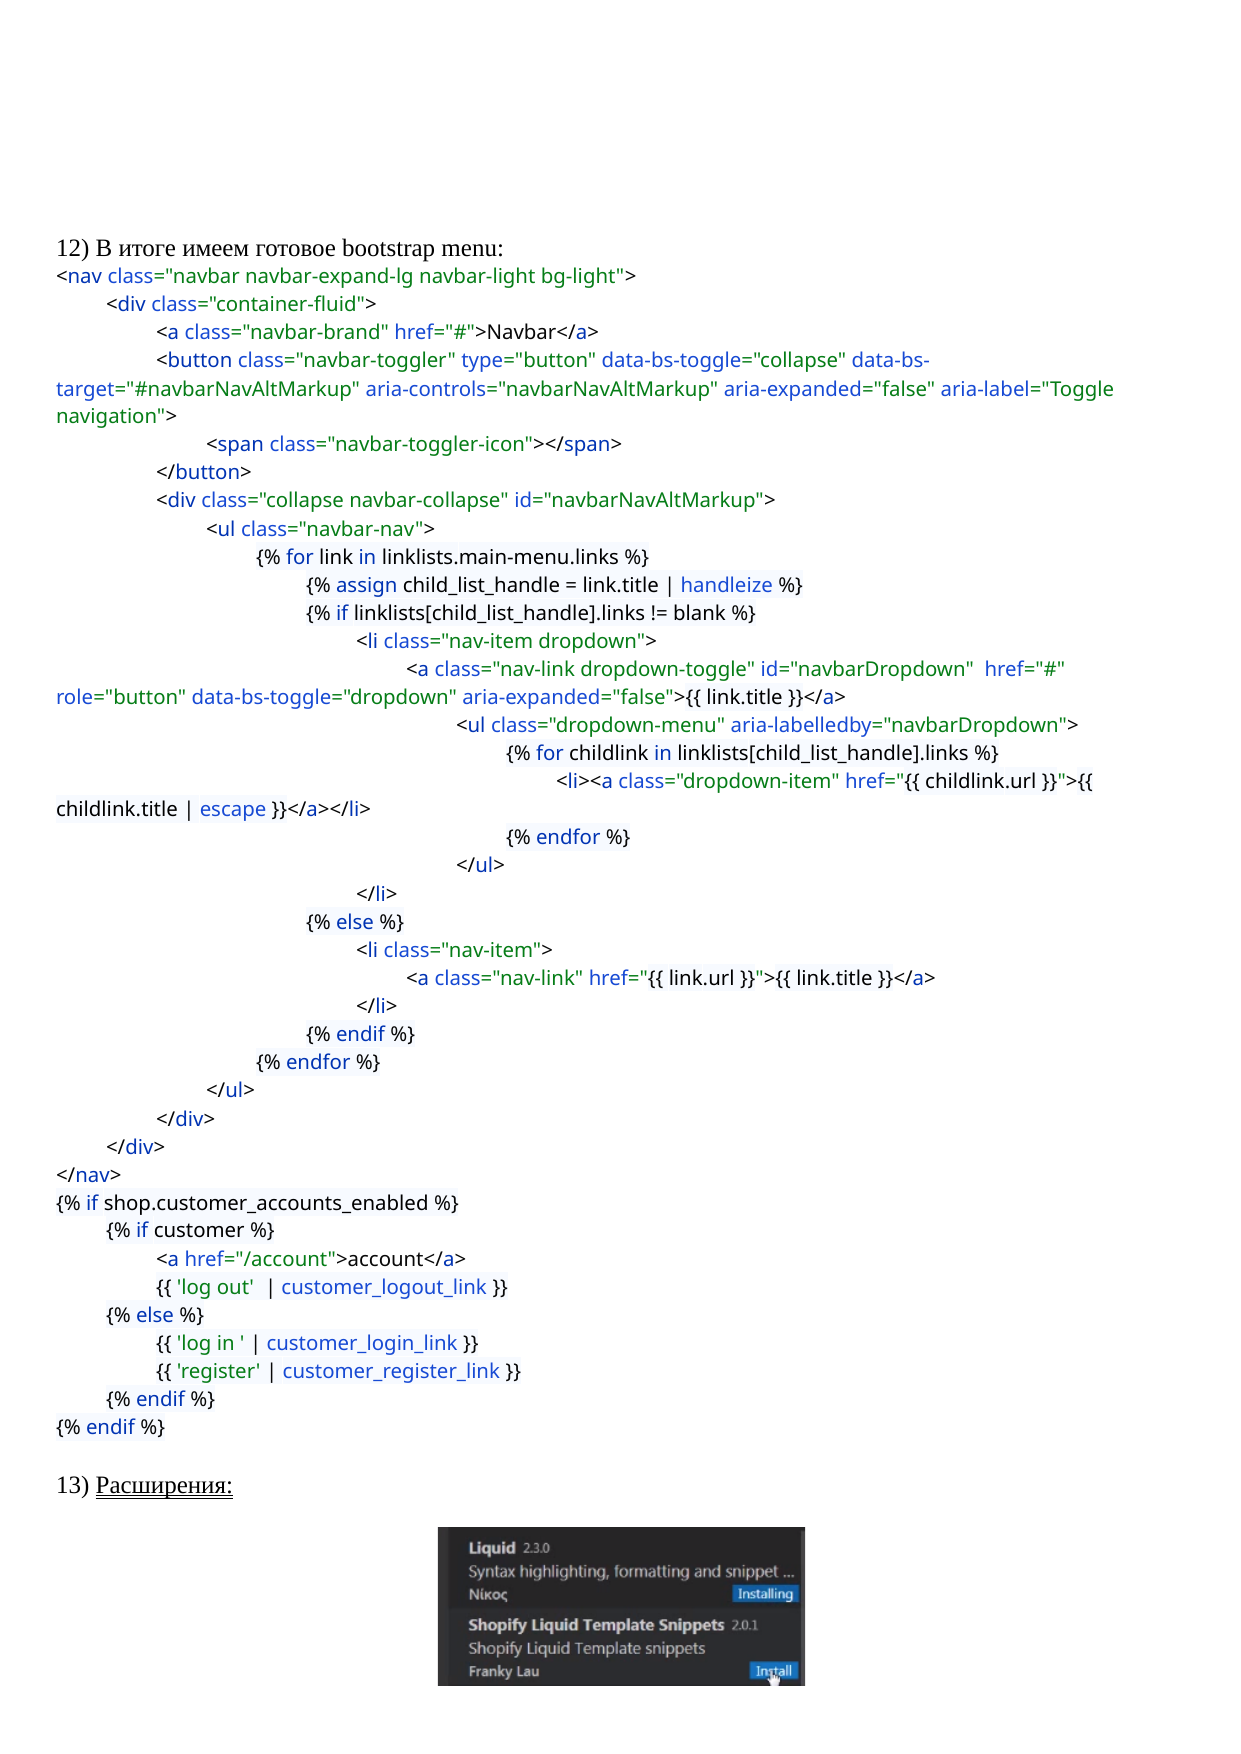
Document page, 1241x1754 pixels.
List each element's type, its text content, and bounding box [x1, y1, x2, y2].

text </ul> [56, 851, 1187, 879]
text {% endif %} [56, 1413, 1187, 1441]
picture [437, 1527, 806, 1686]
text 12) В итоге имеем готовое bootstrap menu: [56, 233, 1187, 262]
text {% else %} [56, 1300, 1187, 1328]
text <button class="navbar-toggler" type="button" data-bs-toggle="collapse" data-bs-target="#navbarNavAltMarkup" aria-controls="navbarNavAltMarkup" aria-expanded="false" aria-label="Toggle navigation"> [56, 346, 1187, 430]
text {% if shop.customer_accounts_enabled %} [56, 1188, 1187, 1216]
text {% if linklists[child_list_handle].links != blank %} [56, 598, 1187, 627]
text {{ 'log out' | customer_logout_link }} [56, 1272, 1187, 1300]
text <ul class="navbar-nav"> [56, 514, 1187, 542]
text {{ 'log in ' | customer_login_link }} [56, 1328, 1187, 1357]
text <li><a class="dropdown-item" href="{{ childlink.url }}">{{ childlink.title | escape }}</a></li> [56, 767, 1187, 823]
text <nav class="navbar navbar-expand-lg navbar-light bg-light"> [56, 262, 1187, 290]
text </li> [56, 992, 1187, 1020]
text {% for childlink in linklists[child_list_handle].links %} [56, 739, 1187, 767]
text </div> [56, 1132, 1187, 1160]
text {% else %} [56, 907, 1187, 935]
text <li class="nav-item"> [56, 935, 1187, 963]
text </nav> [56, 1160, 1187, 1188]
text <a class="nav-link" href="{{ link.url }}">{{ link.title }}</a> [56, 963, 1187, 992]
text {{ 'register' | customer_register_link }} [56, 1357, 1187, 1385]
text <a class="nav-link dropdown-toggle" id="navbarDropdown" href="#" role="button" data-bs-toggle="dropdown" aria-expanded="false">{{ link.title }}</a> [56, 655, 1187, 711]
text {% endif %} [56, 1020, 1187, 1048]
text </ul> [56, 1076, 1187, 1104]
text </button> [56, 458, 1187, 486]
text {% if customer %} [56, 1216, 1187, 1244]
text </li> [56, 879, 1187, 907]
text <div class="container-fluid"> [56, 290, 1187, 318]
text <span class="navbar-toggler-icon"></span> [56, 430, 1187, 458]
text <a href="/account">account</a> [56, 1244, 1187, 1272]
text {% assign child_list_handle = link.title | handleize %} [56, 570, 1187, 598]
text <ul class="dropdown-menu" aria-labelledby="navbarDropdown"> [56, 711, 1187, 739]
text <a class="navbar-brand" href="#">Navbar</a> [56, 318, 1187, 346]
text </div> [56, 1104, 1187, 1132]
text {% endif %} [56, 1385, 1187, 1413]
text 13) Расширения: [56, 1470, 1187, 1499]
text {% for link in linklists.main-menu.links %} [56, 542, 1187, 570]
text <div class="collapse navbar-collapse" id="navbarNavAltMarkup"> [56, 486, 1187, 514]
text {% endfor %} [56, 1048, 1187, 1076]
text <li class="nav-item dropdown"> [56, 627, 1187, 655]
text {% endfor %} [56, 823, 1187, 851]
